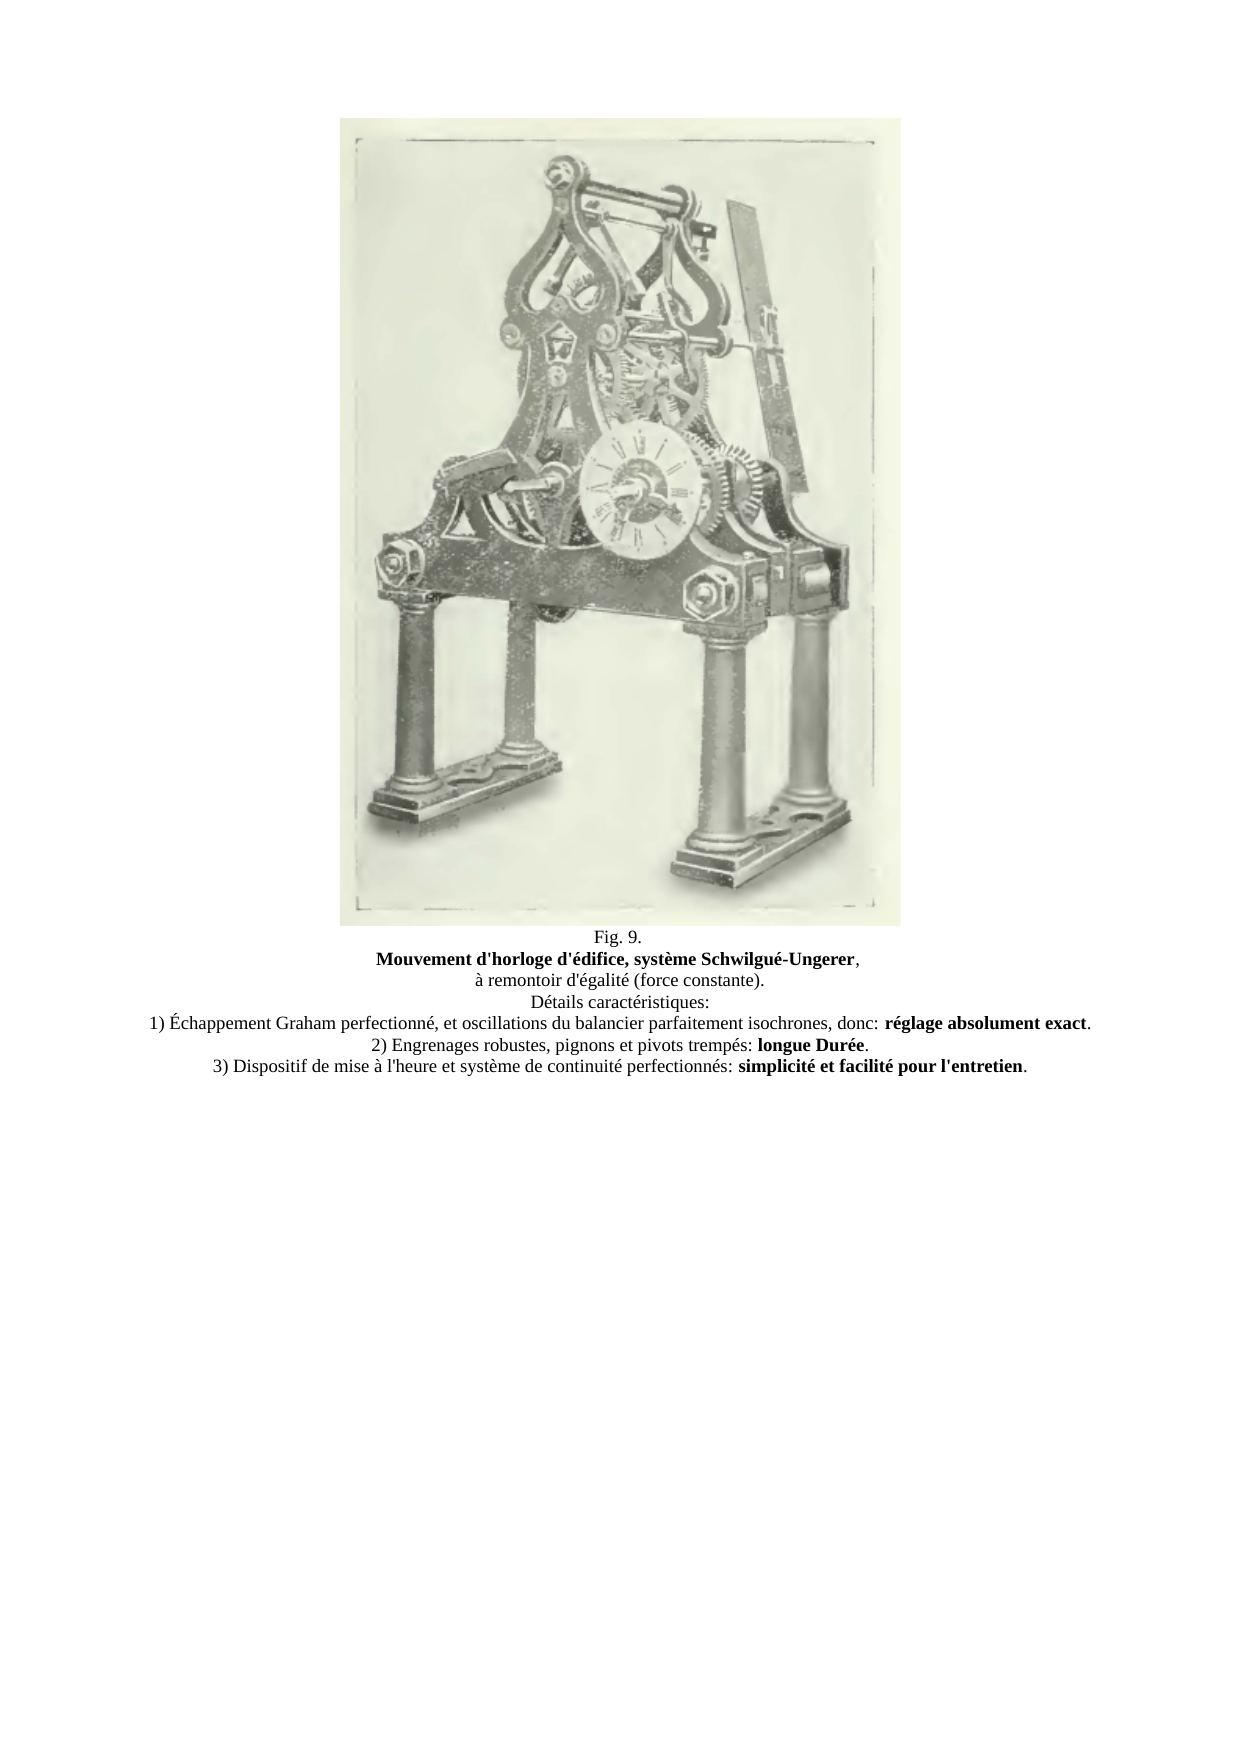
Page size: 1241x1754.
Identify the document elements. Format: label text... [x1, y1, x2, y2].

text Détails caractéristiques: [118, 991, 1122, 1012]
text Mouvement d'horloge d'édifice, système Schwilgué-Ungerer, à remontoir d'égalité (force constante). [118, 948, 1122, 991]
text Fig. 9. [118, 118, 1122, 948]
text 1) Échappement Graham perfectionné, et oscillations du balancier parfaitement isochrones, donc: réglage absolument exact. [118, 1012, 1122, 1034]
text 2) Engrenages robustes, pignons et pivots trempés: longue Durée. [118, 1034, 1122, 1055]
text 3) Dispositif de mise à l'heure et système de continuité perfectionnés: simplicité et facilité pour l'entretien. [118, 1055, 1122, 1077]
picture [339, 118, 901, 926]
